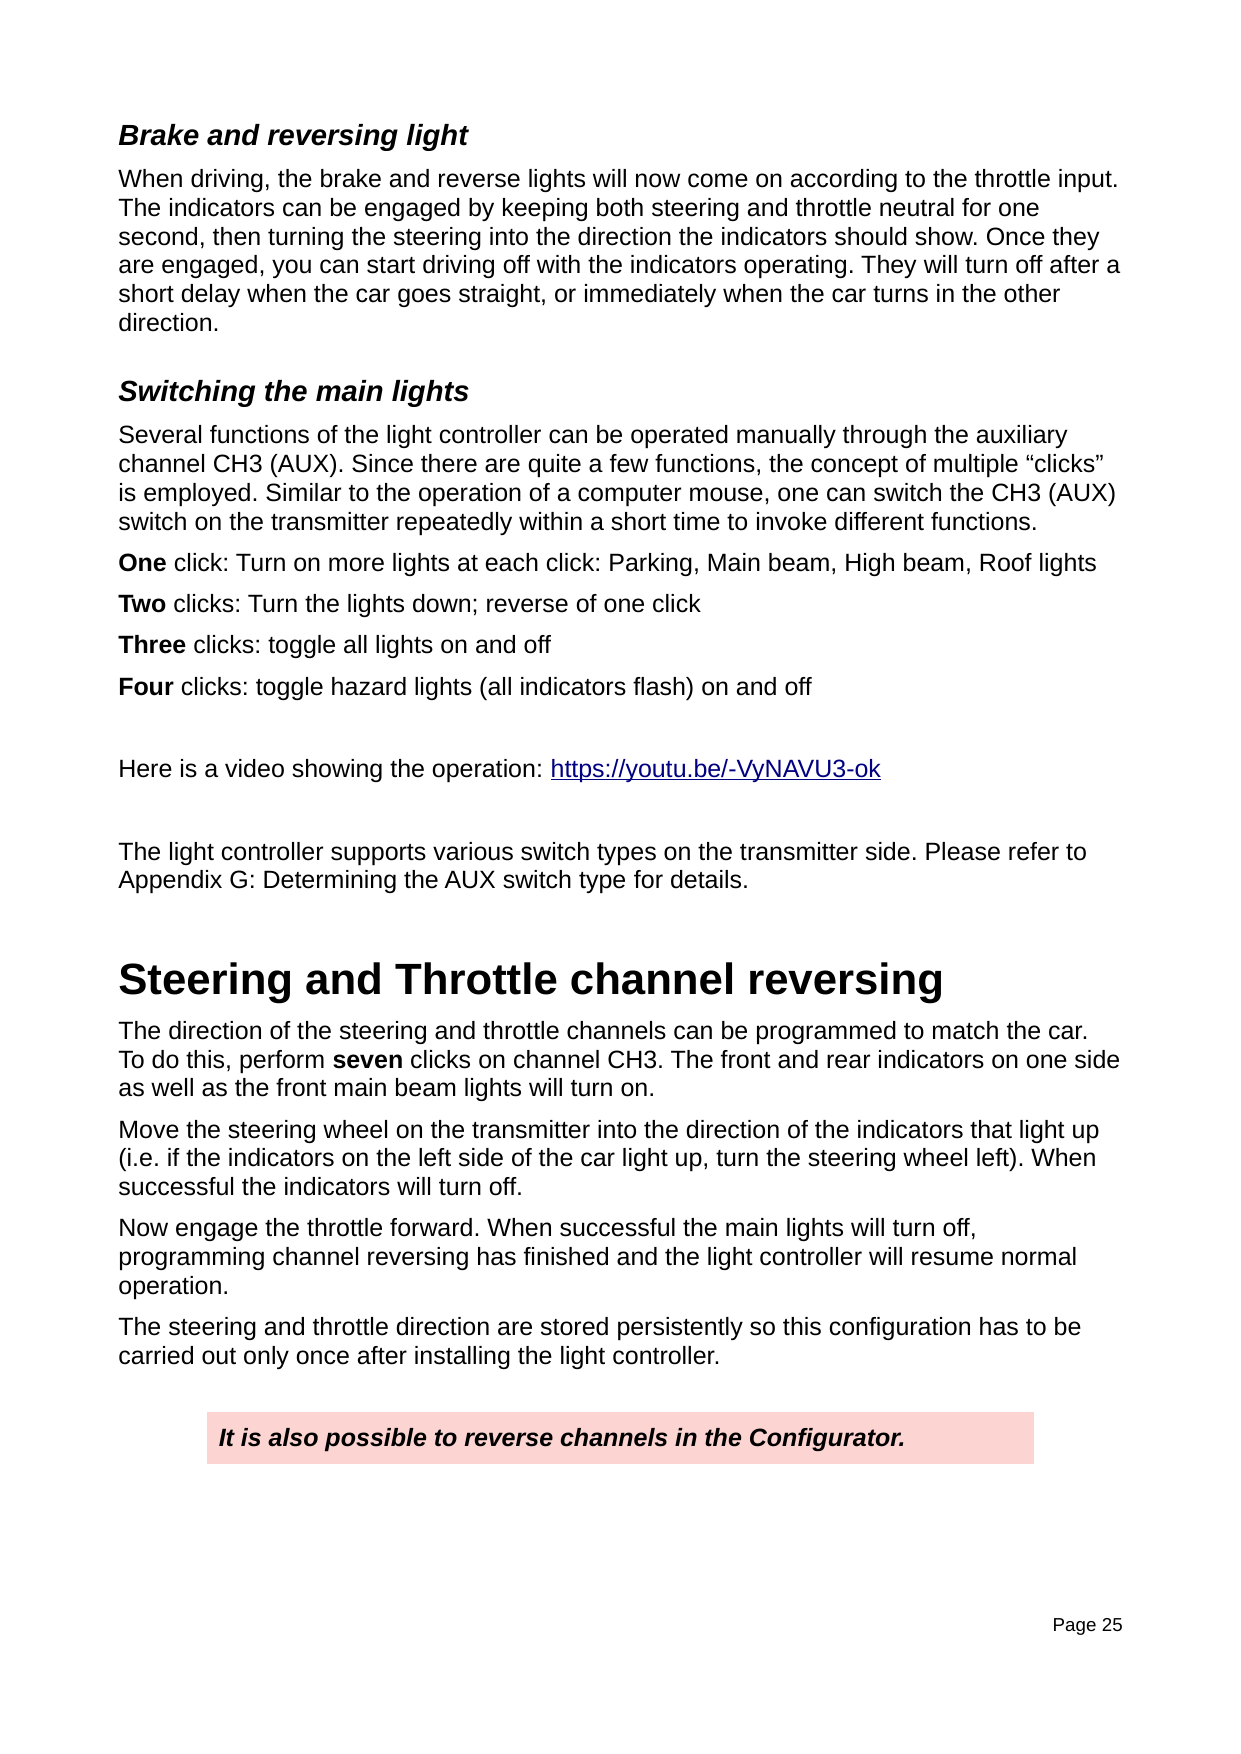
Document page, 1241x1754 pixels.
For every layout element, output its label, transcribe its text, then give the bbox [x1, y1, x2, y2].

text The light controller supports various switch types on the transmitter side. Please refer to Appendix G: Determining the AUX switch type for details. [118, 836, 1122, 894]
text One click: Turn on more lights at each click: Parking, Main beam, High beam, Roof lights [118, 548, 1122, 576]
text Four clicks: toggle hazard lights (all indicators flash) on and off [118, 671, 1122, 700]
text Now engage the throttle forward. When successful the main lights will turn off, programming channel reversing has finished and the light controller will resume normal operation. [118, 1213, 1122, 1299]
text It is also possible to reverse channels in the Configurator. [207, 1412, 1034, 1464]
text Move the steering wheel on the transmitter into the direction of the indicators that light up (i.e. if the indicators on the left side of the car light up, turn the steering wheel left). When successful the indicators will turn off. [118, 1114, 1122, 1201]
text Two clicks: Turn the lights down; reverse of one click [118, 589, 1122, 618]
text Here is a video showing the operation: https://youtu.be/-VyNAVU3-ok [118, 754, 1122, 783]
subtitle Steering and Throttle channel reversing [118, 954, 1122, 1004]
text Three clicks: toggle all lights on and off [118, 630, 1122, 659]
text When driving, the brake and reverse lights will now come on according to the throttle input. The indicators can be engaged by keeping both steering and throttle neutral for one second, then turning the steering into the direction the indicators should show. Once they are engaged, you can start driving off with the indicators operating. They will turn off after a short delay when the car goes straight, or immediately when the car turns in the other direction. [118, 164, 1122, 337]
text The steering and throttle direction are stored persistently so this configuration has to be carried out only once after installing the light controller. [118, 1312, 1122, 1369]
subtitle Brake and reversing light [118, 118, 1122, 152]
subtitle Switching the main lights [118, 374, 1122, 408]
text The direction of the steering and throttle channels can be programmed to match the car. To do this, perform seven clicks on channel CH3. The front and rear indicators on one side as well as the front main beam lights will turn on. [118, 1016, 1122, 1102]
text Several functions of the light controller can be operated manually through the auxiliary channel CH3 (AUX). Since there are quite a few functions, the concept of multiple “clicks” is employed. Similar to the operation of a computer mouse, one can switch the CH3 (AUX) switch on the transmitter repeatedly within a short time to invoke different functions. [118, 420, 1122, 535]
